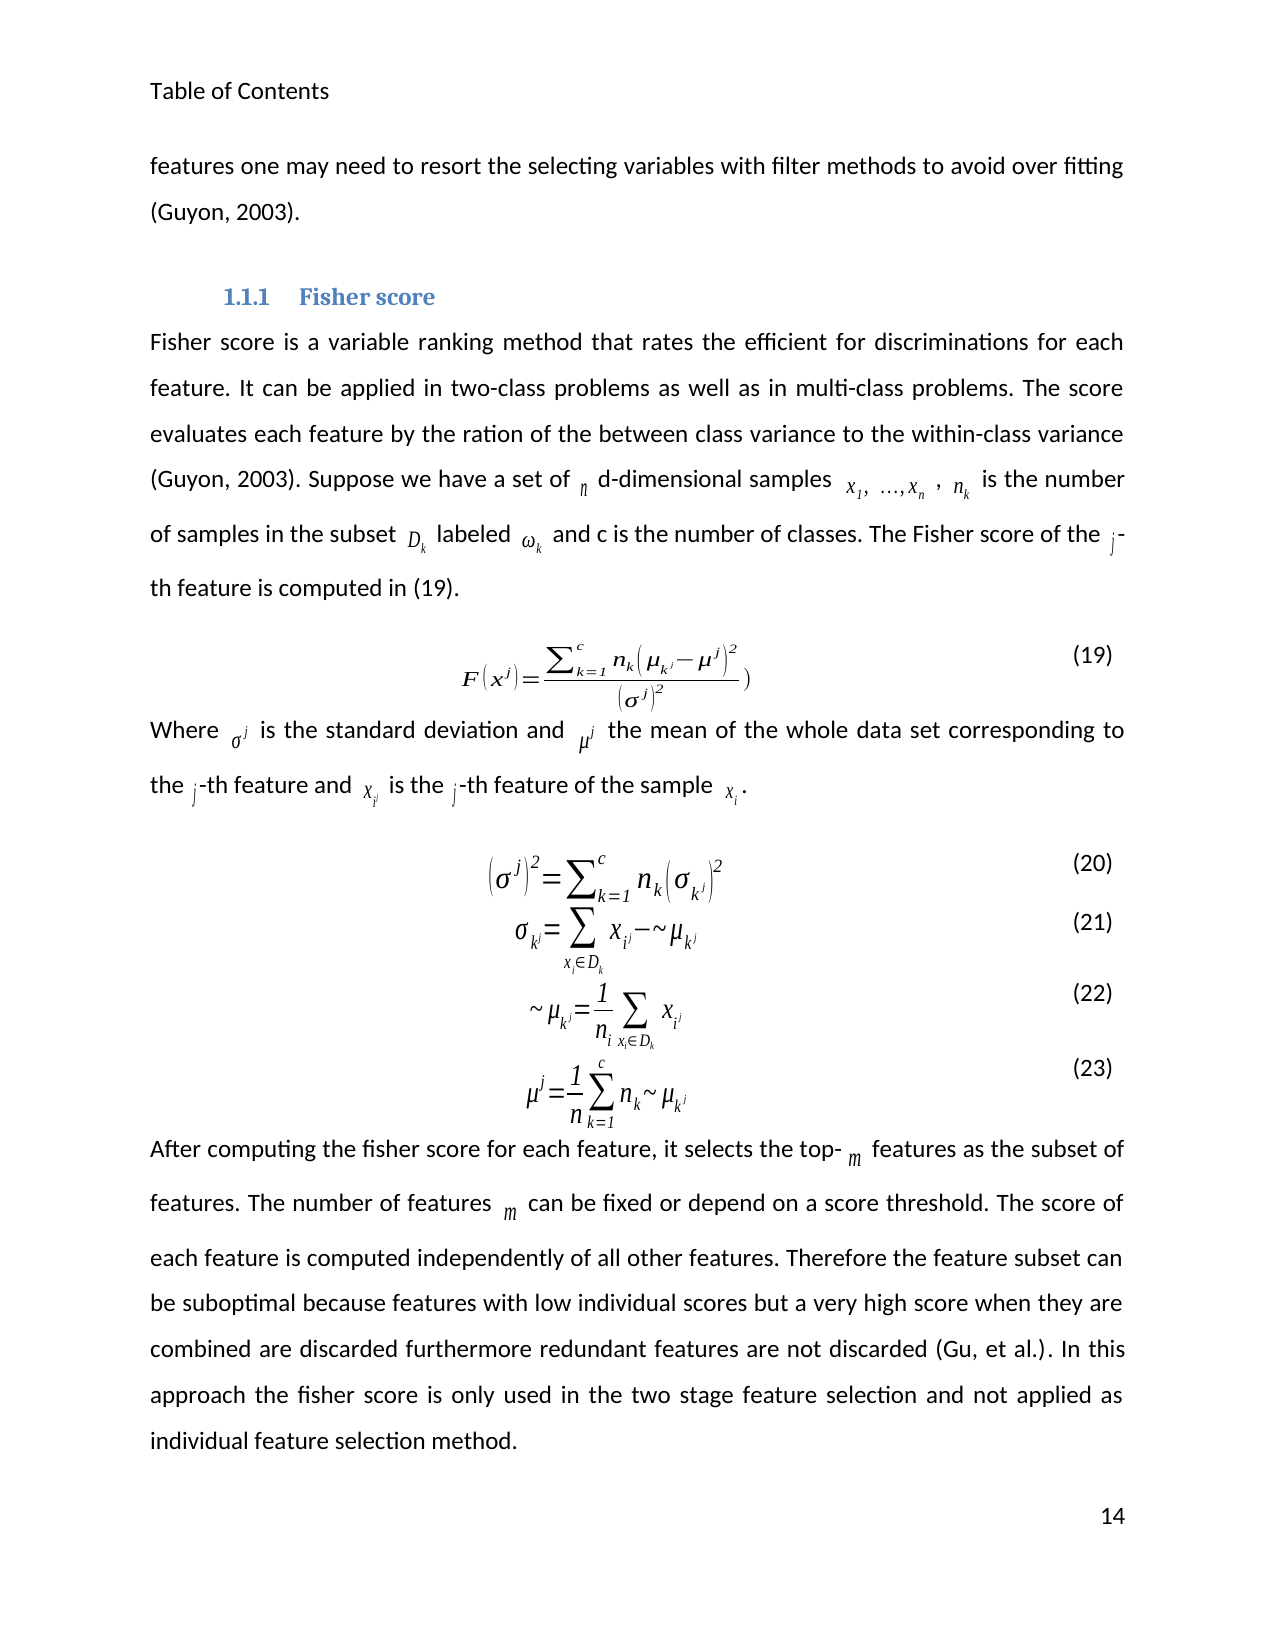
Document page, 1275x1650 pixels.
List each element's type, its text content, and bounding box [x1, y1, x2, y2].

subtitle Fisher score [224, 283, 1125, 312]
text Where is the standard deviation and the mean of the whole data set corresponding to the -th feature and is the -th feature of the sample. [150, 714, 1125, 811]
text features one may need to resort the selecting variables with filter methods to avoid over fitting (Guyon, 2003). [150, 150, 1125, 226]
table_cell (22) [1061, 977, 1147, 1052]
table_header [150, 639, 1061, 714]
table_header (20) [1061, 847, 1147, 907]
table_cell [150, 907, 1061, 977]
text Fisher score is a variable ranking method that rates the efficient for discriminations for each feature. It can be applied in two-class problems as well as in multi-class problems. The score evaluates each feature by the ration of the between class variance to the within-class variance (Guyon, 2003). Suppose we have a set of d-dimensional samples , is the number of samples in the subset labeled and c is the number of classes. The Fisher score of the -th feature is computed in (19). [150, 326, 1125, 603]
table_cell (21) [1061, 907, 1147, 977]
table_cell [150, 1052, 1061, 1133]
text After computing the fisher score for each feature, it selects the top- features as the subset of features. The number of features can be fixed or depend on a score threshold. The score of each feature is computed independently of all other features. Therefore the feature subset can be suboptimal because features with low individual scores but a very high score when they are combined are discarded furthermore redundant features are not discarded (Gu, et al.). In this approach the fisher score is only used in the two stage feature selection and not applied as individual feature selection method. [150, 1133, 1125, 1455]
table_header [150, 847, 1061, 907]
table_header (19) [1061, 639, 1147, 714]
table_cell (23) [1061, 1052, 1147, 1133]
table_cell [150, 977, 1061, 1052]
